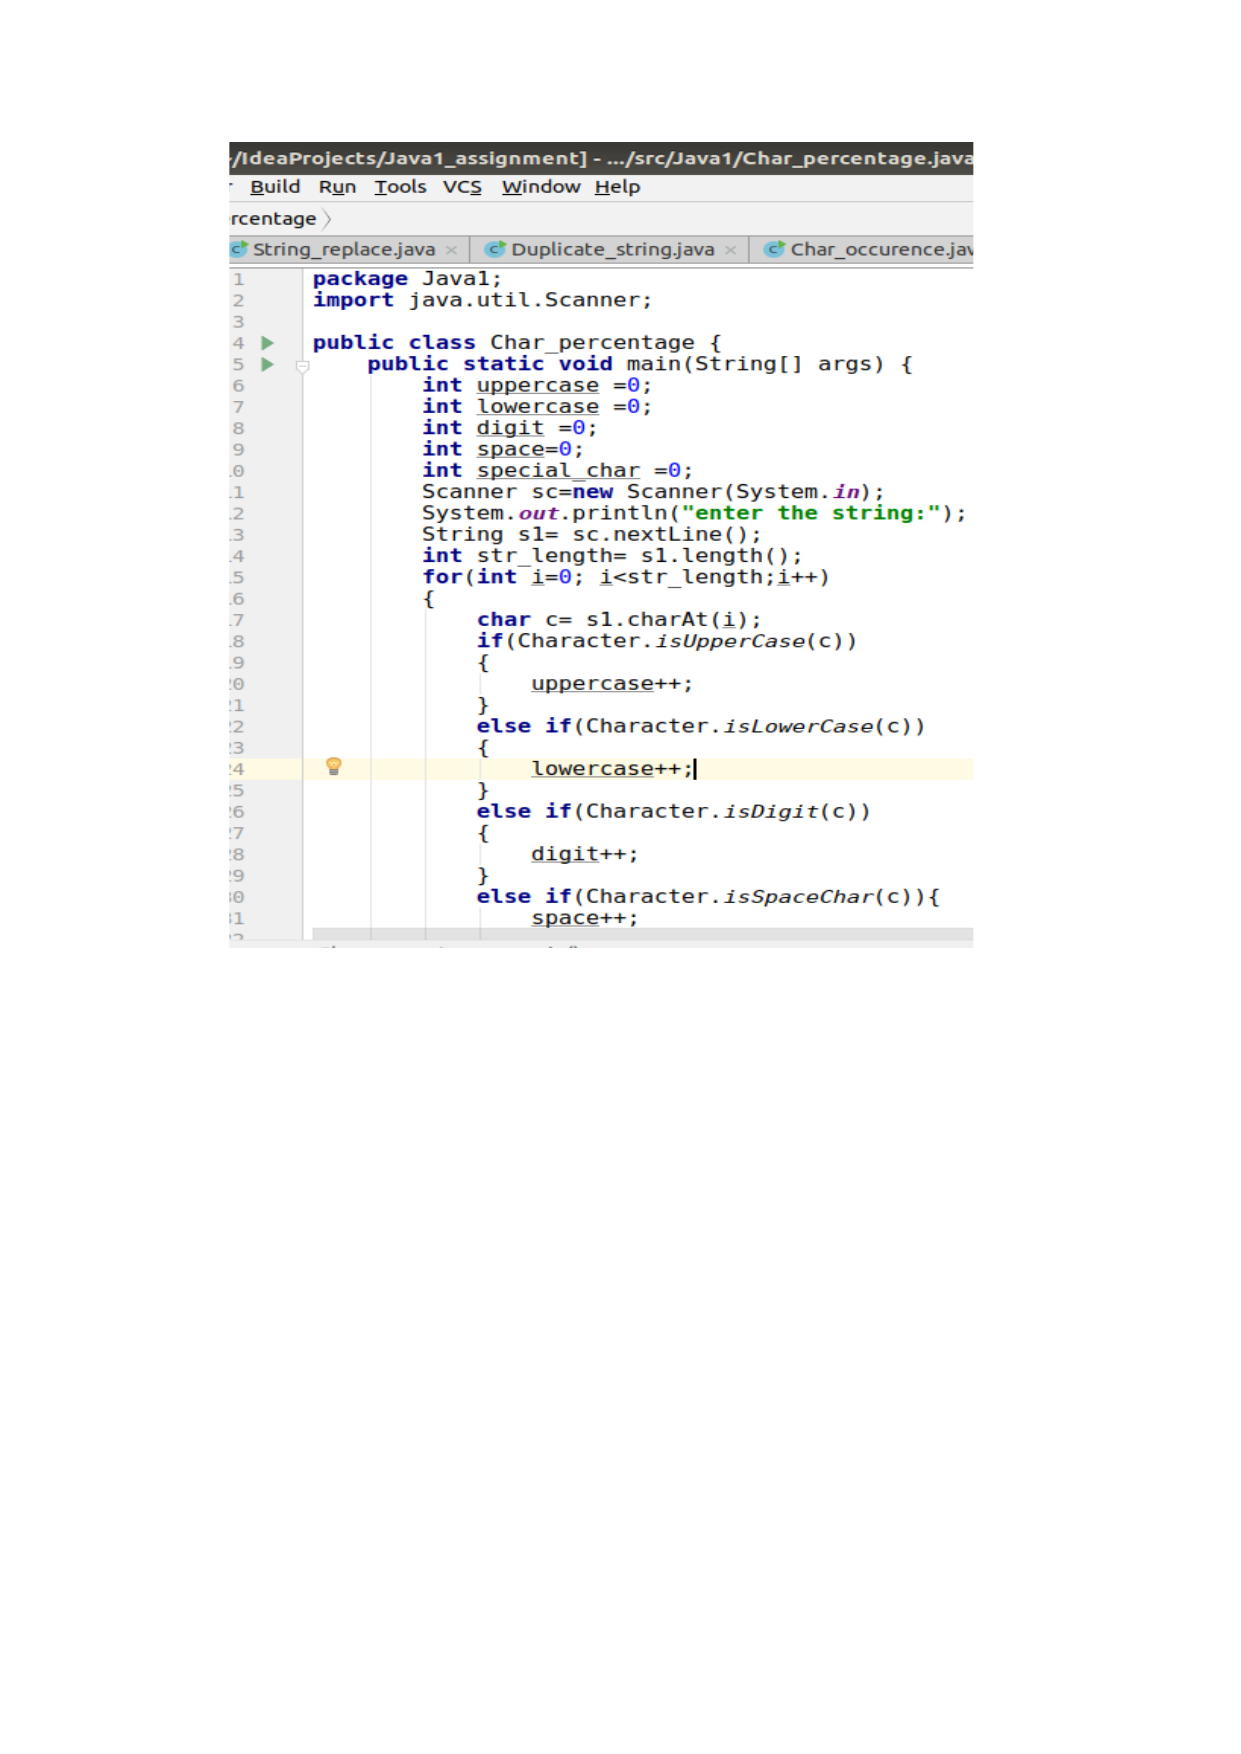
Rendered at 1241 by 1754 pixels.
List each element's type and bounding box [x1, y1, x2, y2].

picture [229, 142, 974, 948]
